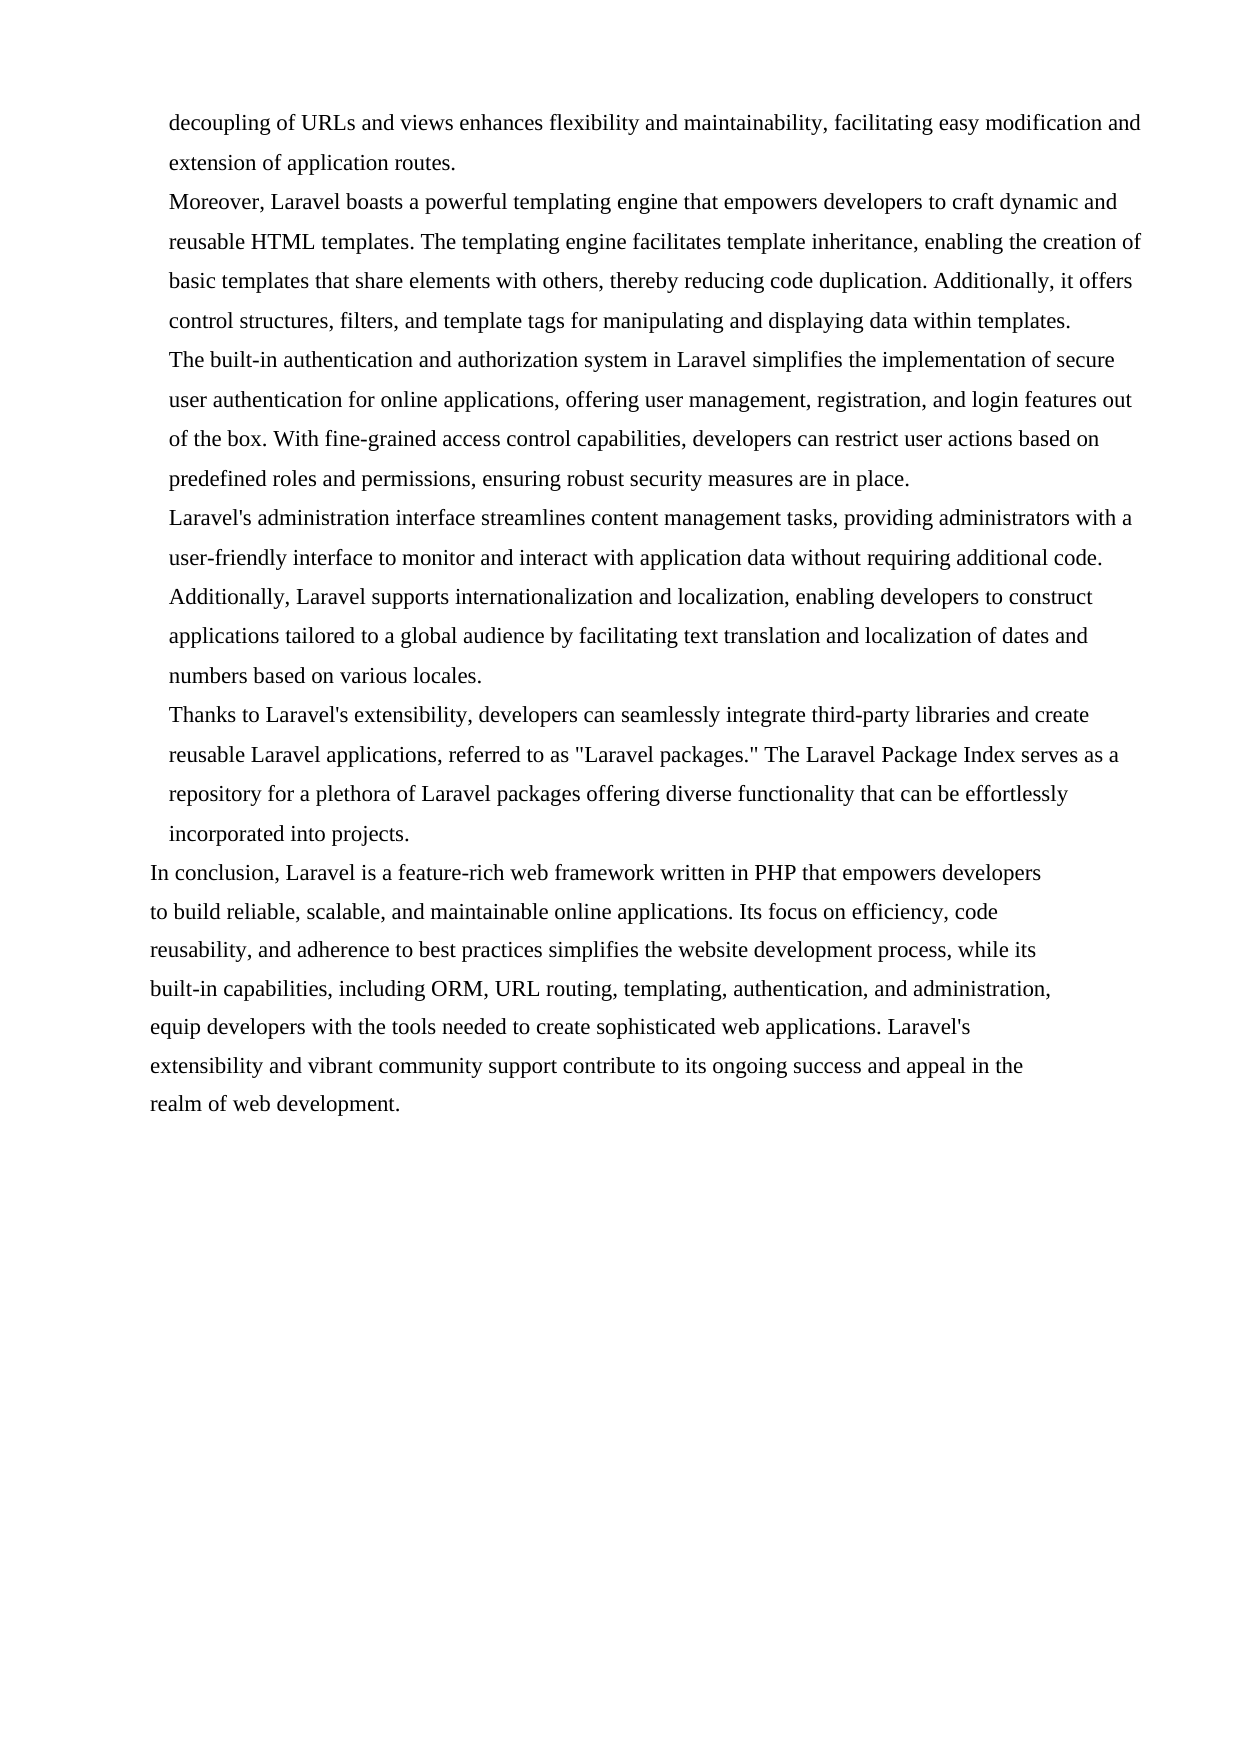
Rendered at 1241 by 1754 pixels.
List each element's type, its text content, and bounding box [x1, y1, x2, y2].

text decoupling of URLs and views enhances flexibility and maintainability, facilitating easy modification and extension of application routes. [169, 109, 1152, 175]
text Moreover, Laravel boasts a powerful templating engine that empowers developers to craft dynamic and reusable HTML templates. The templating engine facilitates template inheritance, enabling the creation of basic templates that share elements with others, thereby reducing code duplication. Additionally, it offers control structures, filters, and template tags for manipulating and displaying data within templates. [169, 188, 1152, 333]
text In conclusion, Laravel is a feature-rich web framework written in PHP that empowers developers to build reliable, scalable, and maintainable online applications. Its focus on efficiency, code reusability, and adherence to best practices simplifies the website development process, while its built-in capabilities, including ORM, URL routing, templating, authentication, and administration, equip developers with the tools needed to create sophisticated web applications. Laravel's extensibility and vibrant community support contribute to its ongoing success and appeal in the realm of web development. [150, 859, 1060, 1116]
text Laravel's administration interface streamlines content management tasks, providing administrators with a user-friendly interface to monitor and interact with application data without requiring additional code. Additionally, Laravel supports internationalization and localization, enabling developers to construct applications tailored to a global audience by facilitating text translation and localization of dates and numbers based on various locales. [169, 504, 1152, 688]
text Thanks to Laravel's extensibility, developers can seamlessly integrate third-party libraries and create reusable Laravel applications, referred to as "Laravel packages." The Laravel Package Index serves as a repository for a plethora of Laravel packages offering diverse functionality that can be effortlessly incorporated into projects. [169, 702, 1152, 846]
text The built-in authentication and authorization system in Laravel simplifies the implementation of secure user authentication for online applications, offering user management, registration, and login features out of the box. With fine-grained access control capabilities, developers can restrict user actions based on predefined roles and permissions, ensuring robust security measures are in place. [169, 346, 1152, 491]
